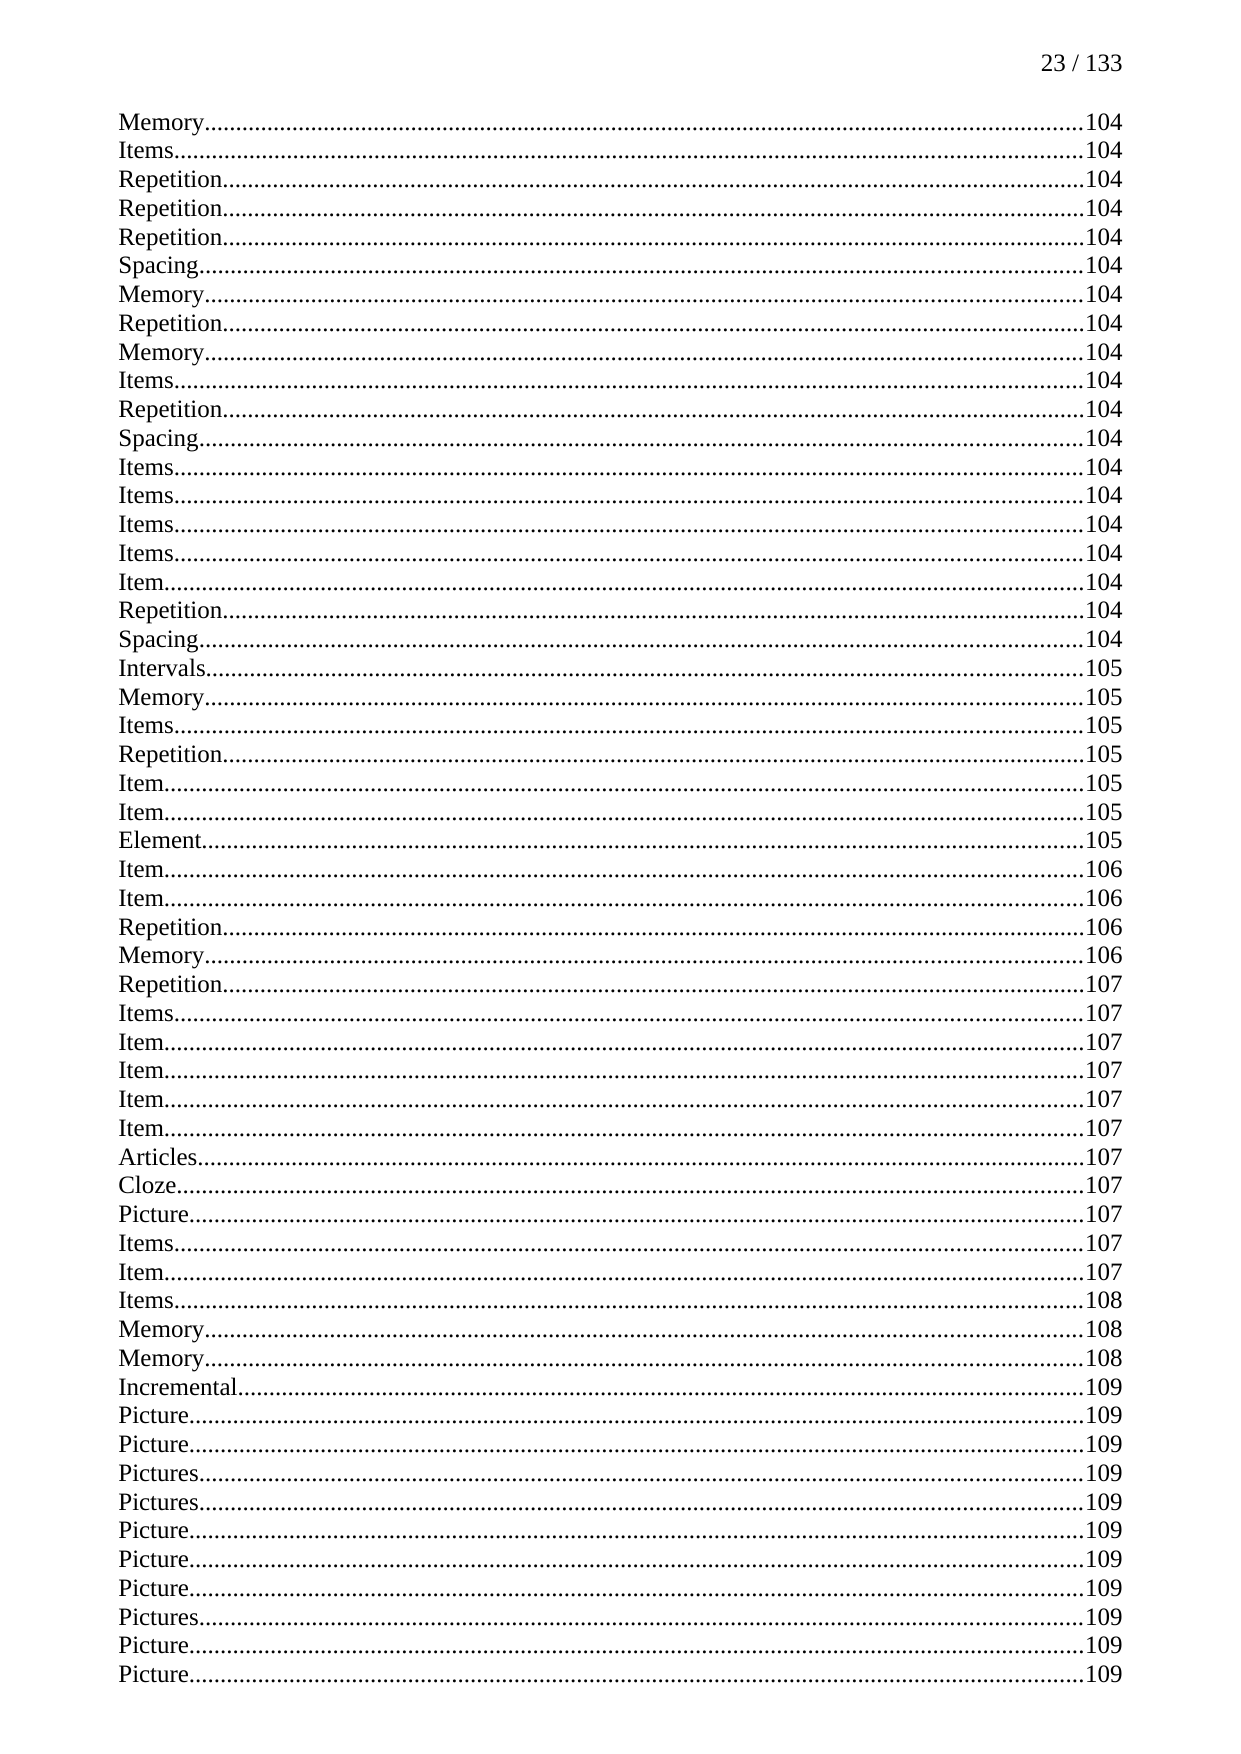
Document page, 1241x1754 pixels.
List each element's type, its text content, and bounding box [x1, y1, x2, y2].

text Item 106 [118, 883, 1122, 912]
text Items 108 [118, 1286, 1122, 1314]
text Item 107 [118, 1257, 1122, 1286]
text Element 105 [118, 826, 1122, 854]
text Items 104 [118, 366, 1122, 394]
text Repetition 104 [118, 164, 1122, 193]
text Memory 106 [118, 941, 1122, 969]
text Items 104 [118, 452, 1122, 481]
text Item 106 [118, 854, 1122, 883]
text Pictures 109 [118, 1487, 1122, 1516]
text Memory 104 [118, 107, 1122, 136]
text Memory 104 [118, 337, 1122, 366]
text Items 104 [118, 538, 1122, 567]
text Memory 105 [118, 682, 1122, 711]
text Incremental 109 [118, 1372, 1122, 1401]
text Repetition 104 [118, 394, 1122, 423]
text Items 107 [118, 998, 1122, 1027]
text Items 104 [118, 481, 1122, 509]
text Memory 108 [118, 1343, 1122, 1372]
text Items 104 [118, 136, 1122, 164]
text Repetition 104 [118, 596, 1122, 624]
text Picture 109 [118, 1516, 1122, 1544]
text Item 107 [118, 1113, 1122, 1142]
text Item 107 [118, 1056, 1122, 1084]
text Picture 109 [118, 1659, 1122, 1688]
text Intervals 105 [118, 653, 1122, 682]
text Item 105 [118, 797, 1122, 826]
text Picture 109 [118, 1573, 1122, 1602]
text Repetition 105 [118, 739, 1122, 768]
text Items 105 [118, 711, 1122, 739]
text Item 104 [118, 567, 1122, 596]
text Picture 109 [118, 1631, 1122, 1659]
text Picture 109 [118, 1401, 1122, 1429]
text Spacing 104 [118, 251, 1122, 279]
text Picture 107 [118, 1199, 1122, 1228]
text Repetition 106 [118, 912, 1122, 941]
text Item 105 [118, 768, 1122, 797]
text Pictures 109 [118, 1458, 1122, 1487]
text Picture 109 [118, 1429, 1122, 1458]
text Memory 108 [118, 1314, 1122, 1343]
text Cloze 107 [118, 1171, 1122, 1199]
text Picture 109 [118, 1544, 1122, 1573]
text Spacing 104 [118, 624, 1122, 653]
text Items 107 [118, 1228, 1122, 1257]
text Items 104 [118, 509, 1122, 538]
text Articles 107 [118, 1142, 1122, 1171]
text Repetition 104 [118, 222, 1122, 251]
text Pictures 109 [118, 1602, 1122, 1631]
text Item 107 [118, 1027, 1122, 1056]
text Memory 104 [118, 279, 1122, 308]
text Repetition 104 [118, 193, 1122, 222]
text Repetition 104 [118, 308, 1122, 337]
text Repetition 107 [118, 969, 1122, 998]
text Item 107 [118, 1084, 1122, 1113]
text Spacing 104 [118, 423, 1122, 452]
